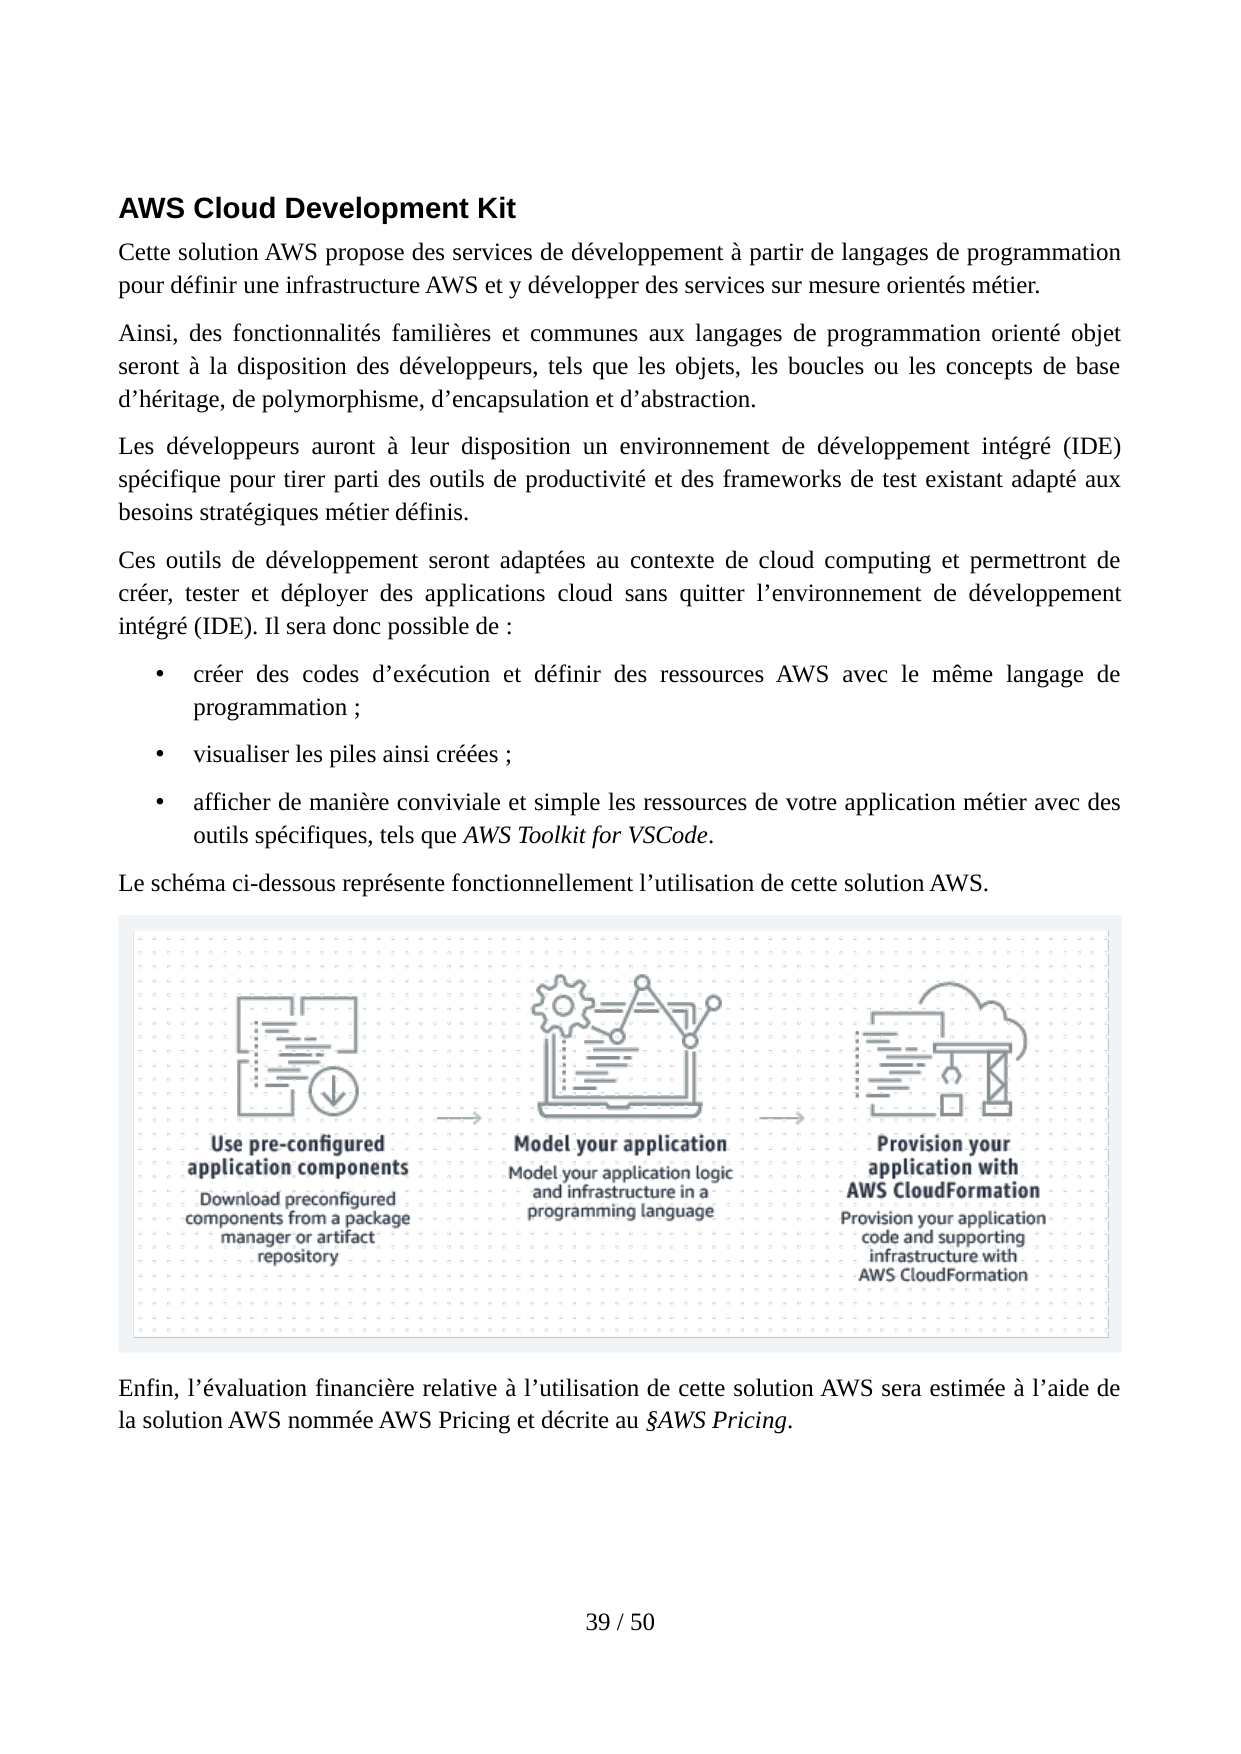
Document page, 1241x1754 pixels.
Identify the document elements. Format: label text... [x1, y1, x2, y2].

list visualiser les piles ainsi créées ; [156, 739, 1122, 768]
text Ces outils de développement seront adaptées au contexte de cloud computing et permettront de créer, tester et déployer des applications cloud sans quitter l’environnement de développement intégré (IDE). Il sera donc possible de : [118, 545, 1122, 640]
text Enfin, l’évaluation financière relative à l’utilisation de cette solution AWS sera estimée à l’aide de la solution AWS nommée AWS Pricing et décrite au §AWS Pricing. [118, 1373, 1122, 1434]
text Le schéma ci-dessous représente fonctionnellement l’utilisation de cette solution AWS. [118, 868, 1122, 896]
text Les développeurs auront à leur disposition un environnement de développement intégré (IDE) spécifique pour tirer parti des outils de productivité et des frameworks de test existant adapté aux besoins stratégiques métier définis. [118, 431, 1122, 526]
text Ainsi, des fonctionnalités familières et communes aux langages de programmation orienté objet seront à la disposition des développeurs, tels que les objets, les boucles ou les concepts de base d’héritage, de polymorphisme, d’encapsulation et d’abstraction. [118, 318, 1122, 413]
list afficher de manière conviviale et simple les ressources de votre application métier avec des outils spécifiques, tels que AWS Toolkit for VSCode. [156, 787, 1122, 849]
picture [118, 915, 1123, 1354]
text Cette solution AWS propose des services de développement à partir de langages de programmation pour définir une infrastructure AWS et y développer des services sur mesure orientés métier. [118, 237, 1122, 299]
subtitle AWS Cloud Development Kit [118, 191, 1122, 225]
list créer des codes d’exécution et définir des ressources AWS avec le même langage de programmation ; [156, 659, 1122, 721]
